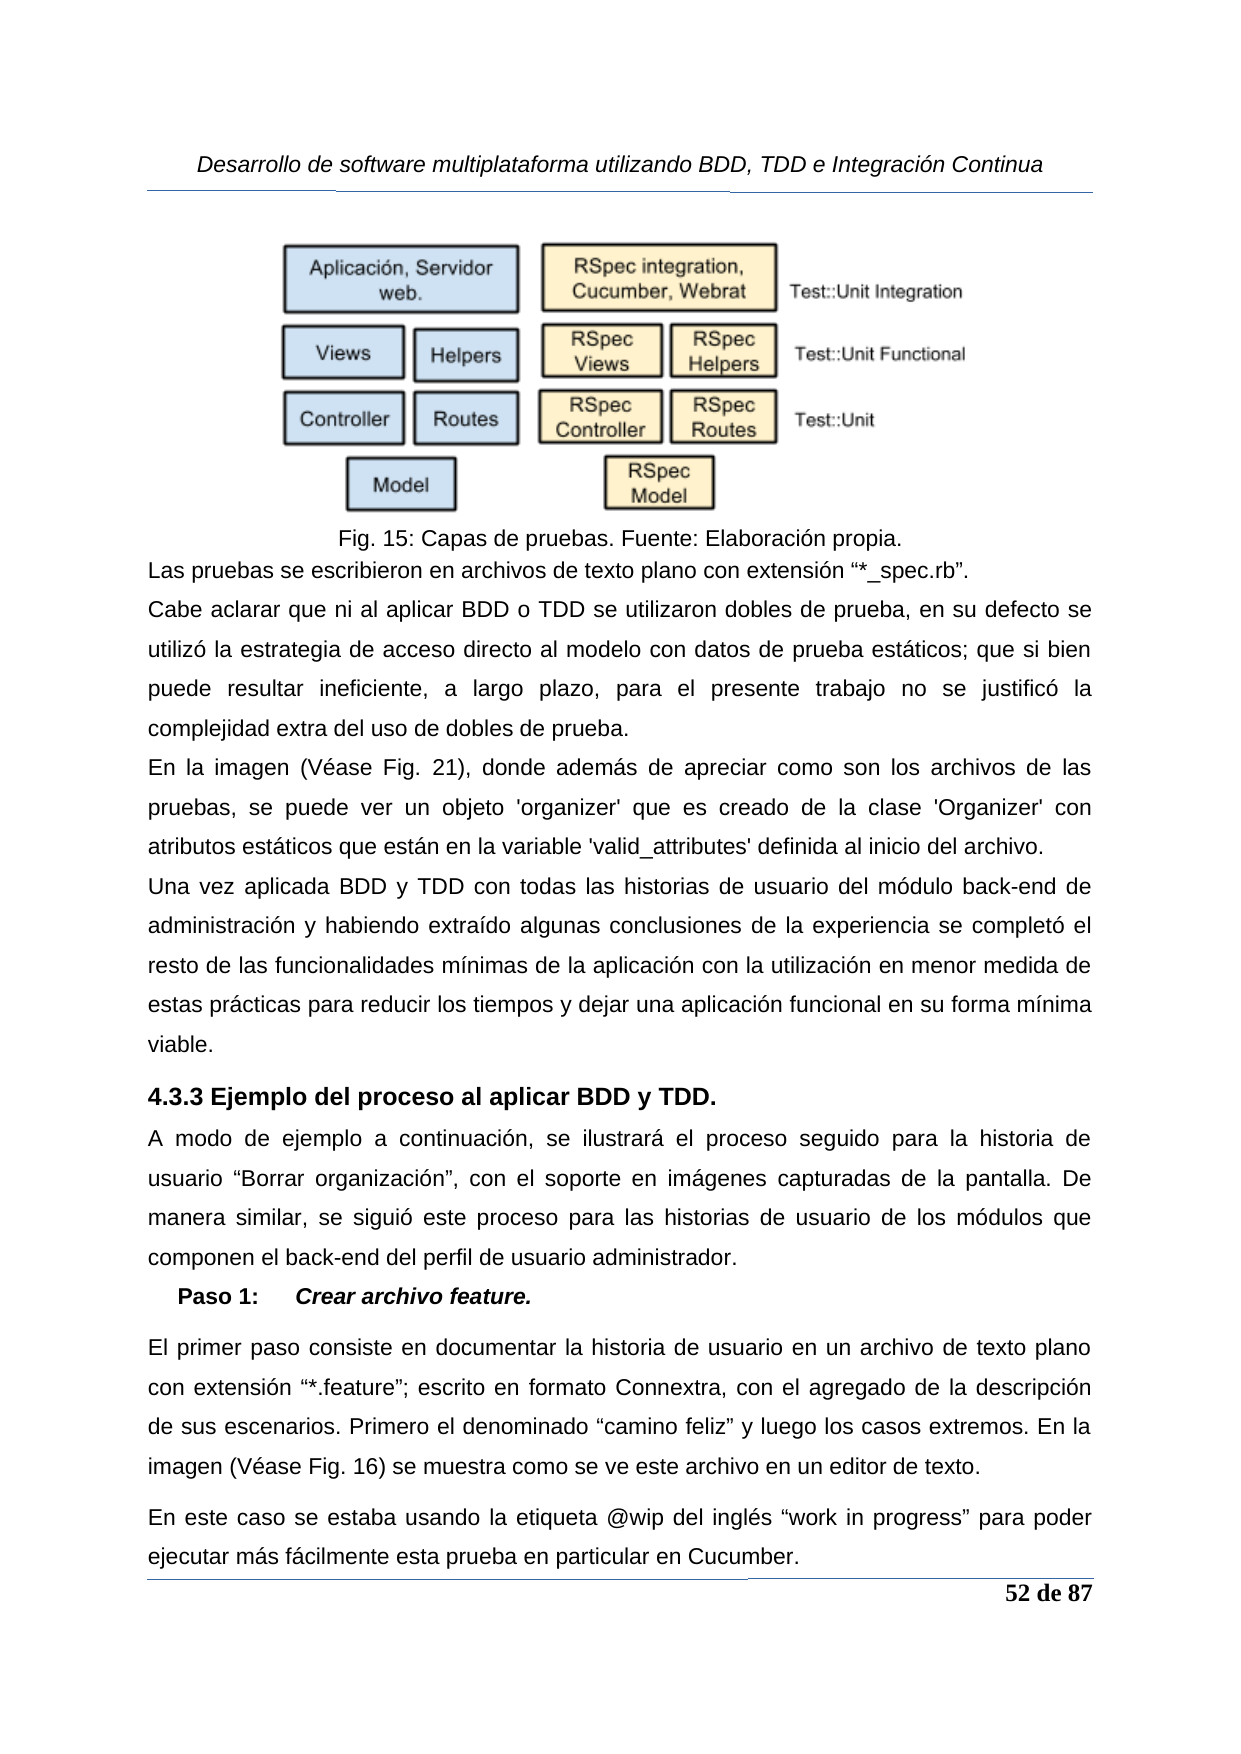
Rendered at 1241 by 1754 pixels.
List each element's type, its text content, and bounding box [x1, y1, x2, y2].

text Cabe aclarar que ni al aplicar BDD o TDD se utilizaron dobles de prueba, en su defecto se utilizó la estrategia de acceso directo al modelo con datos de prueba estáticos; que si bien puede resultar ineficiente, a largo plazo, para el presente trabajo no se justificó la complejidad extra del uso de dobles de prueba. [148, 596, 1093, 741]
list El primer paso consiste en documentar la historia de usuario en un archivo de texto plano con extensión “*.feature”; escrito en formato Connextra, con el agregado de la descripción de sus escenarios. Primero el denominado “camino feliz” y luego los casos extremos. En la imagen (Véase Fig. 16) se muestra como se ve este archivo en un editor de texto. [148, 1334, 1093, 1479]
list Crear archivo feature. [177, 1283, 1093, 1309]
picture [272, 233, 968, 514]
table_cell Fig. 15: Capas de pruebas. Fuente: Elaboración propia. [148, 519, 1093, 557]
text En la imagen (Véase Fig. 21), donde además de apreciar como son los archivos de las pruebas, se puede ver un objeto 'organizer' que es creado de la clase 'Organizer' con atributos estáticos que están en la variable 'valid_attributes' definida al inicio del archivo. [148, 754, 1093, 859]
list En este caso se estaba usando la etiqueta @wip del inglés “work in progress” para poder ejecutar más fácilmente esta prueba en particular en Cucumber. [148, 1504, 1093, 1570]
text Una vez aplicada BDD y TDD con todas las historias de usuario del módulo back-end de administración y habiendo extraído algunas conclusiones de la experiencia se completó el resto de las funcionalidades mínimas de la aplicación con la utilización en menor medida de estas prácticas para reducir los tiempos y dejar una aplicación funcional en su forma mínima viable. [148, 873, 1093, 1057]
text A modo de ejemplo a continuación, se ilustrará el proceso seguido para la historia de usuario “Borrar organización”, con el soporte en imágenes capturadas de la pantalla. De manera similar, se siguió este proceso para las historias de usuario de los módulos que componen el back-end del perfil de usuario administrador. [148, 1125, 1093, 1270]
text 4.3.3 Ejemplo del proceso al aplicar BDD y TDD. [148, 1082, 1093, 1111]
text Las pruebas se escribieron en archivos de texto plano con extensión “*_spec.rb”. [148, 557, 1093, 583]
table_header [148, 228, 1093, 519]
